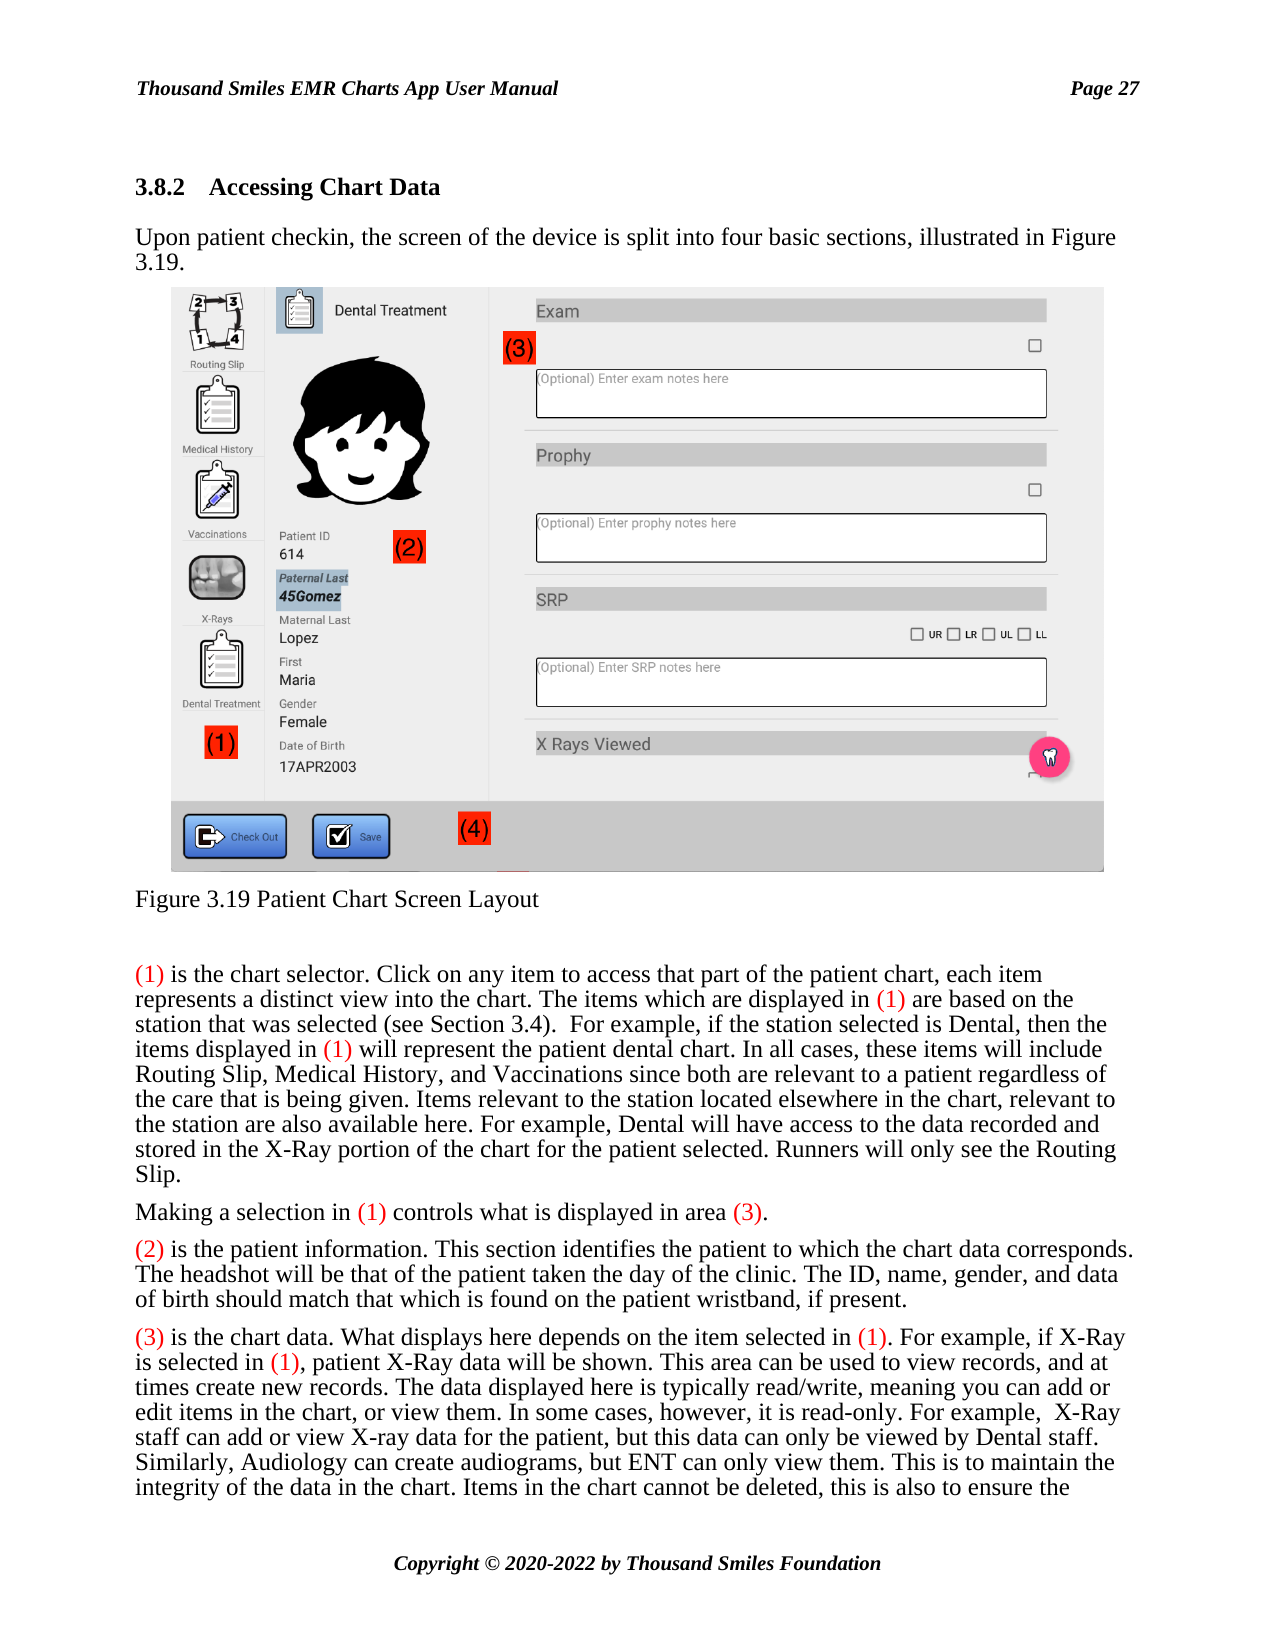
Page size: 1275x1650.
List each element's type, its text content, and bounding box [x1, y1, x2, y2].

text Upon patient checkin, the screen of the device is split into four basic sections, illustrated in Figure 3.19. [135, 225, 1140, 275]
text (1) is the chart selector. Click on any item to access that part of the patient chart, each item represents a distinct view into the chart. The items which are displayed in (1) are based on the station that was selected (see Section 3.4). For example, if the station selected is Dental, then the items displayed in (1) will represent the patient dental chart. In all cases, these items will include Routing Slip, Medical History, and Vaccinations since both are relevant to a patient regardless of the care that is being given. Items relevant to the station located elsewhere in the chart, relevant to the station are also available here. For example, Dental will have access to the data recorded and stored in the X-Ray portion of the chart for the patient selected. Runners will only see the Routing Slip. [135, 962, 1140, 1187]
text (3) is the chart data. What displays here depends on the item selected in (1). For example, if X-Ray is selected in (1), patient X-Ray data will be shown. This area can be used to view records, and at times create new records. The data displayed here is typically read/write, meaning you can add or edit items in the chart, or view them. In some cases, however, it is read-only. For example, X-Ray staff can add or view X-ray data for the patient, but this data can only be viewed by Dental staff. Similarly, Audiology can create audiograms, but ENT can only view them. This is to maintain the integrity of the data in the chart. Items in the chart cannot be deleted, this is also to ensure the [135, 1325, 1140, 1500]
subtitle Accessing Chart Data [135, 175, 1140, 200]
text Making a selection in (1) controls what is displayed in area (3). [135, 1200, 1140, 1225]
text (2) is the patient information. This section identifies the patient to which the chart data corresponds. The headshot will be that of the patient taken the day of the clinic. The ID, name, gender, and data of birth should match that which is found on the patient wristband, if present. [135, 1237, 1140, 1312]
text Figure 3.19 Patient Chart Screen Layout [135, 887, 1140, 912]
picture [171, 287, 1104, 872]
